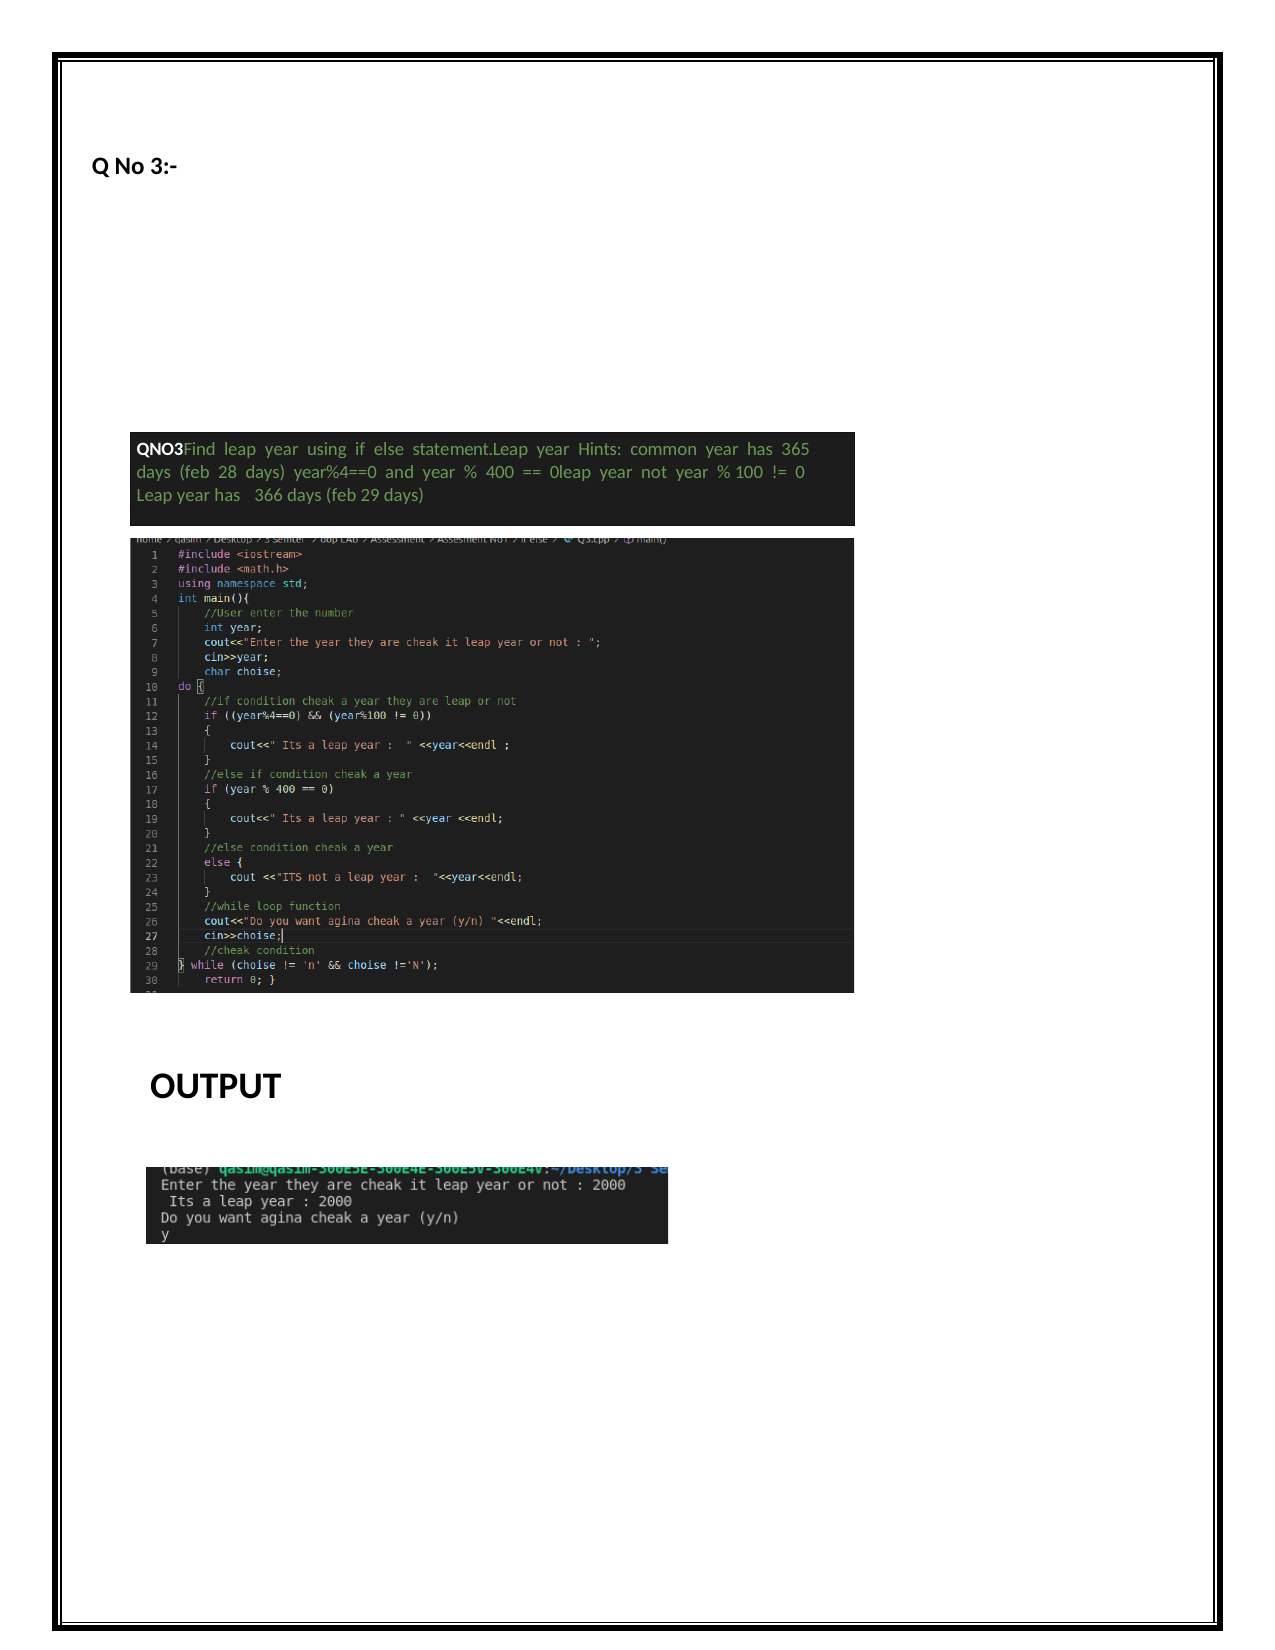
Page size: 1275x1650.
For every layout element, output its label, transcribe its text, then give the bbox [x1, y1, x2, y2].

picture [146, 1214, 596, 1244]
text OUTPUT [150, 1062, 1204, 1108]
picture [130, 538, 855, 993]
text Q No 3:- [92, 150, 1204, 181]
